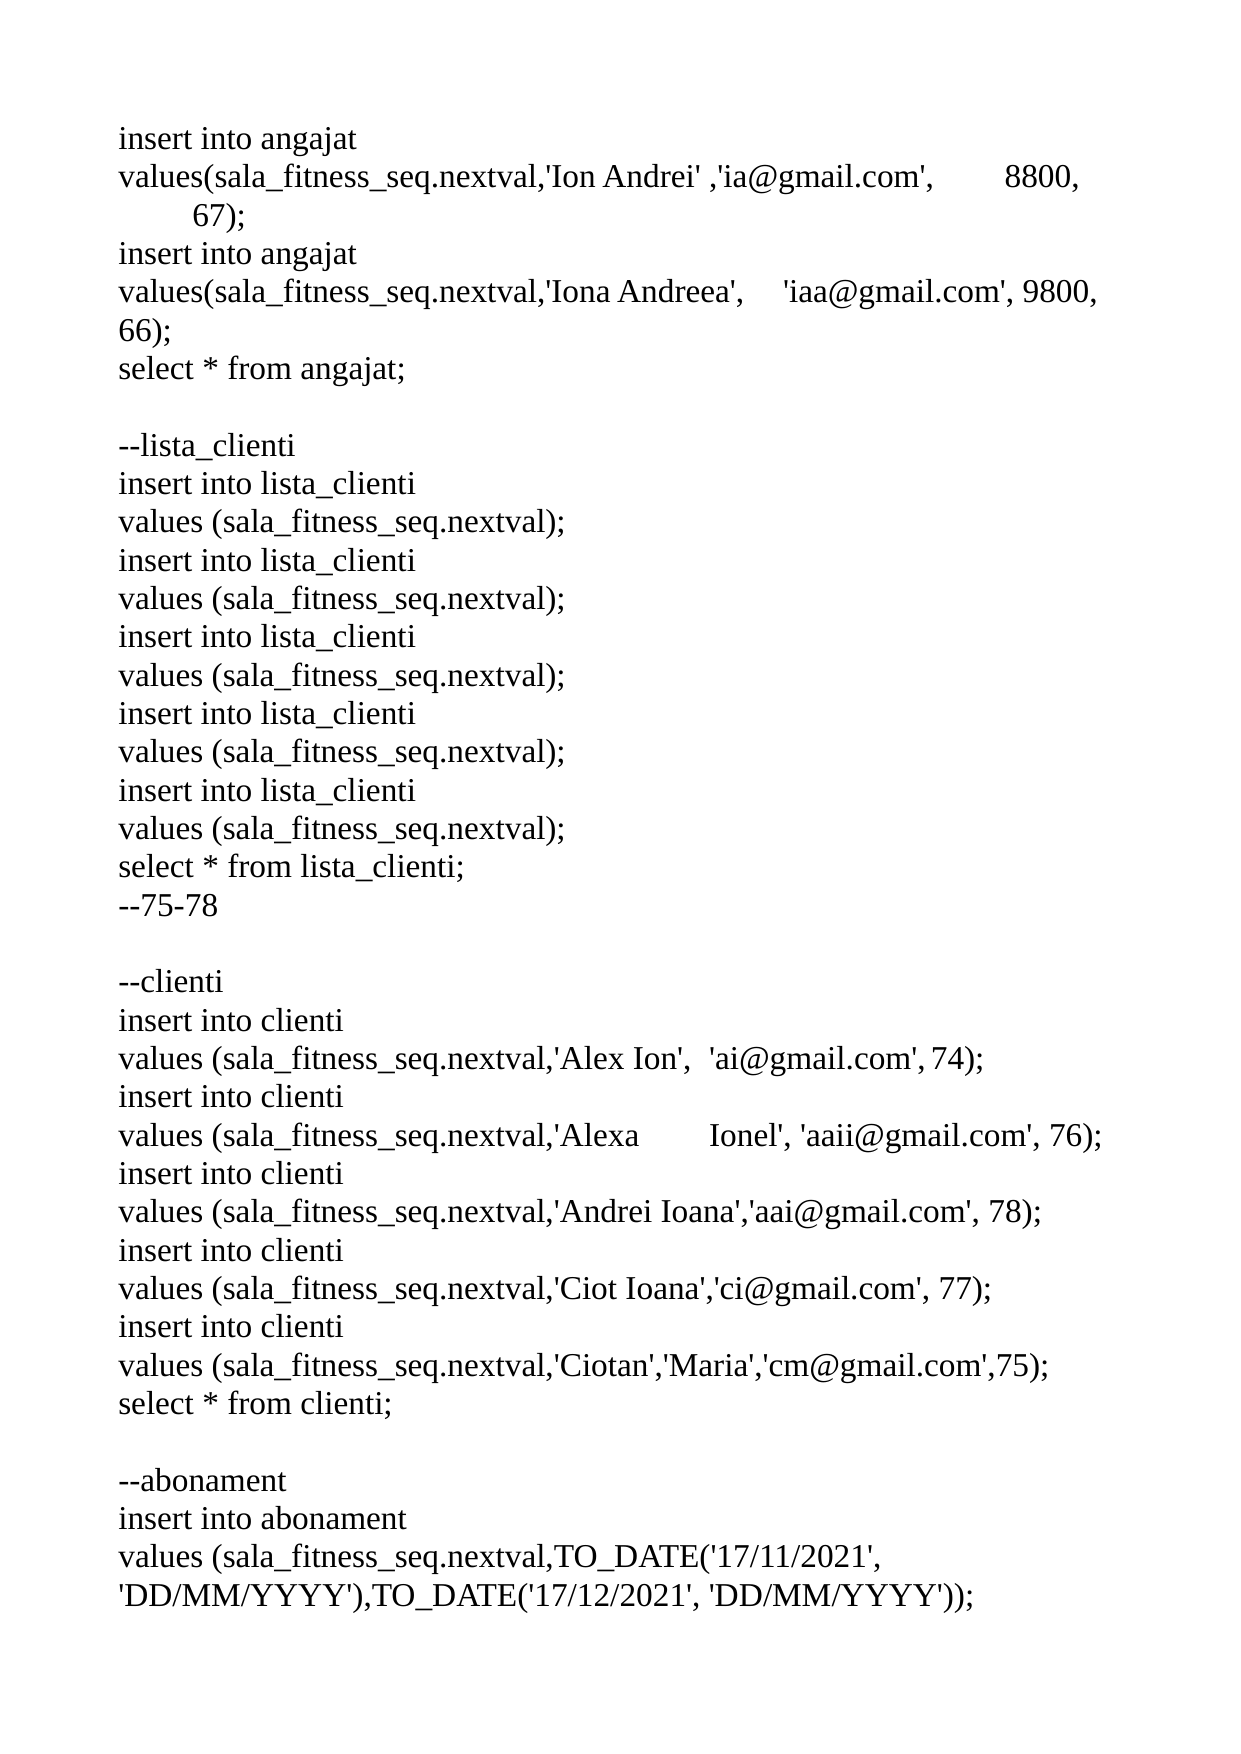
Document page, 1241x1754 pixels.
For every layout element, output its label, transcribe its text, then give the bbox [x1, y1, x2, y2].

text insert into lista_clienti [118, 693, 1122, 731]
text values (sala_fitness_seq.nextval); [118, 501, 1122, 540]
text values (sala_fitness_seq.nextval,TO_DATE('17/11/2021', 'DD/MM/YYYY'),TO_DATE('17/12/2021', 'DD/MM/YYYY')); [118, 1536, 1122, 1613]
text --lista_clienti [118, 425, 1122, 463]
text insert into clienti [118, 1230, 1122, 1268]
text insert into lista_clienti [118, 463, 1122, 501]
text --75-78 [118, 885, 1122, 923]
text values (sala_fitness_seq.nextval,'Alex Ion', 'ai@gmail.com', 74); [118, 1038, 1122, 1076]
text values (sala_fitness_seq.nextval,'Andrei Ioana','aai@gmail.com', 78); [118, 1191, 1122, 1230]
text select * from angajat; [118, 348, 1122, 386]
text values(sala_fitness_seq.nextval,'Ion Andrei' ,'ia@gmail.com', 8800, 67); [118, 156, 1122, 233]
text insert into lista_clienti [118, 770, 1122, 808]
text insert into angajat [118, 233, 1122, 271]
text values (sala_fitness_seq.nextval); [118, 578, 1122, 616]
text values(sala_fitness_seq.nextval,'Iona Andreea', 'iaa@gmail.com', 9800, 66); [118, 271, 1122, 348]
text insert into clienti [118, 1153, 1122, 1191]
text insert into clienti [118, 1000, 1122, 1038]
text insert into clienti [118, 1306, 1122, 1345]
text values (sala_fitness_seq.nextval,'Alexa Ionel', 'aaii@gmail.com', 76); [118, 1115, 1122, 1153]
text insert into lista_clienti [118, 616, 1122, 655]
text values (sala_fitness_seq.nextval); [118, 655, 1122, 693]
text select * from clienti; [118, 1383, 1122, 1421]
text values (sala_fitness_seq.nextval); [118, 808, 1122, 846]
text values (sala_fitness_seq.nextval,'Ciotan','Maria','cm@gmail.com',75); [118, 1345, 1122, 1383]
text select * from lista_clienti; [118, 846, 1122, 885]
text --abonament [118, 1460, 1122, 1498]
text insert into lista_clienti [118, 540, 1122, 578]
text values (sala_fitness_seq.nextval,'Ciot Ioana','ci@gmail.com', 77); [118, 1268, 1122, 1306]
text insert into angajat [118, 118, 1122, 156]
text --clienti [118, 961, 1122, 1000]
text insert into abonament [118, 1498, 1122, 1536]
text values (sala_fitness_seq.nextval); [118, 731, 1122, 770]
text insert into clienti [118, 1076, 1122, 1115]
